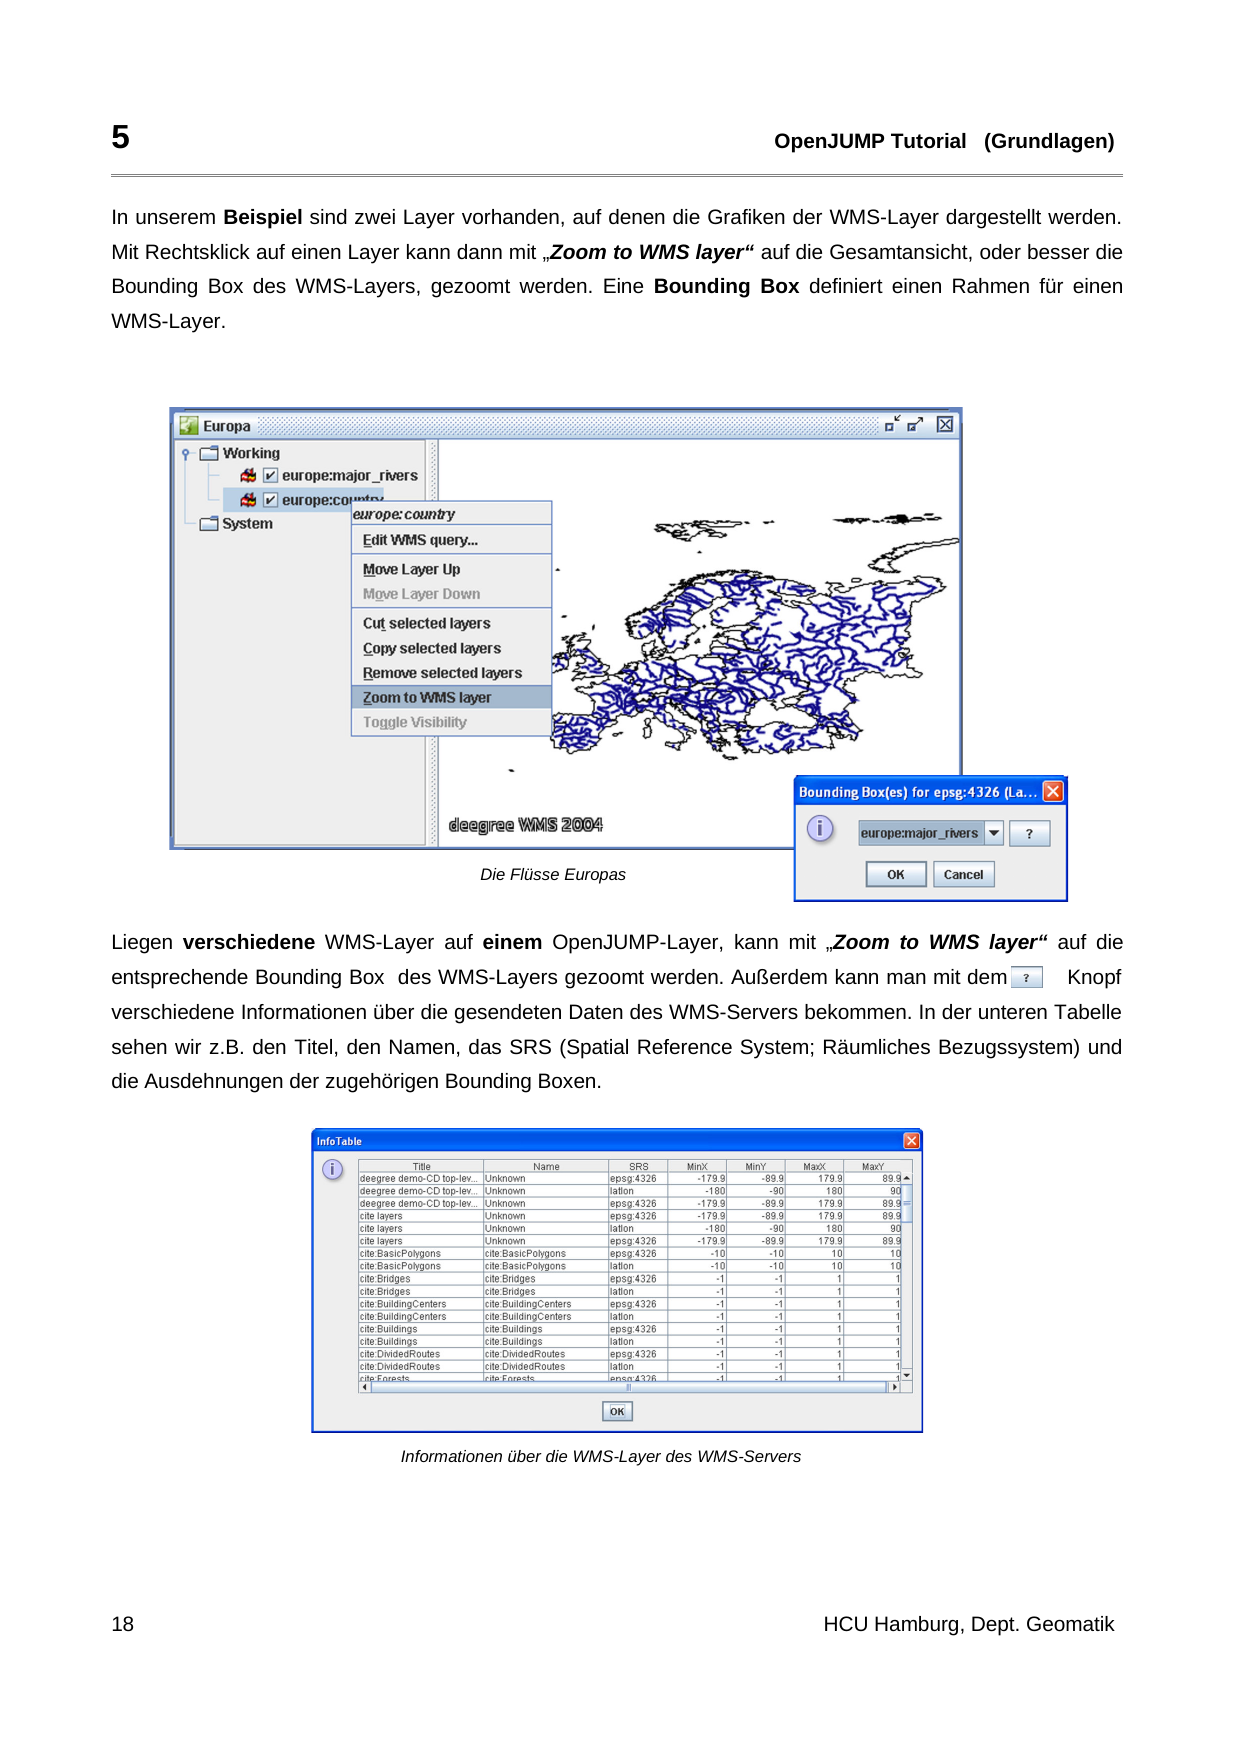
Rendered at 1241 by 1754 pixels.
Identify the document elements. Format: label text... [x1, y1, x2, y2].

text In unserem Beispiel sind zwei Layer vorhanden, auf denen die Grafiken der WMS-Layer dargestellt werden. Mit Rechtsklick auf einen Layer kann dann mit „Zoom to WMS layer“ auf die Gesamtansicht, oder besser die Bounding Box des WMS-Layers, gezoomt werden. Eine Bounding Box definiert einen Rahmen für einen WMS-Layer. [111, 206, 1123, 333]
text Informationen über die WMS-Layer des WMS-Servers [111, 1140, 1123, 1467]
text Die Flüsse Europas [111, 414, 793, 885]
text [963, 414, 1123, 885]
text Liegen verschiedene WMS-Layer auf einem OpenJUMP-Layer, kann mit „Zoom to WMS layer“ auf die entsprechende Bounding Box des WMS-Layers gezoomt werden. Außerdem kann man mit dem Knopf verschiedene Informationen über die gesendeten Daten des WMS-Servers bekommen. In der unteren Tabelle sehen wir z.B. den Titel, den Namen, das SRS (Spatial Reference System; Räumliches Bezugssystem) und die Ausdehnungen der zugehörigen Bounding Boxen. [111, 931, 1123, 1093]
picture [1011, 966, 1043, 988]
picture [169, 407, 1069, 902]
picture [311, 1128, 924, 1433]
